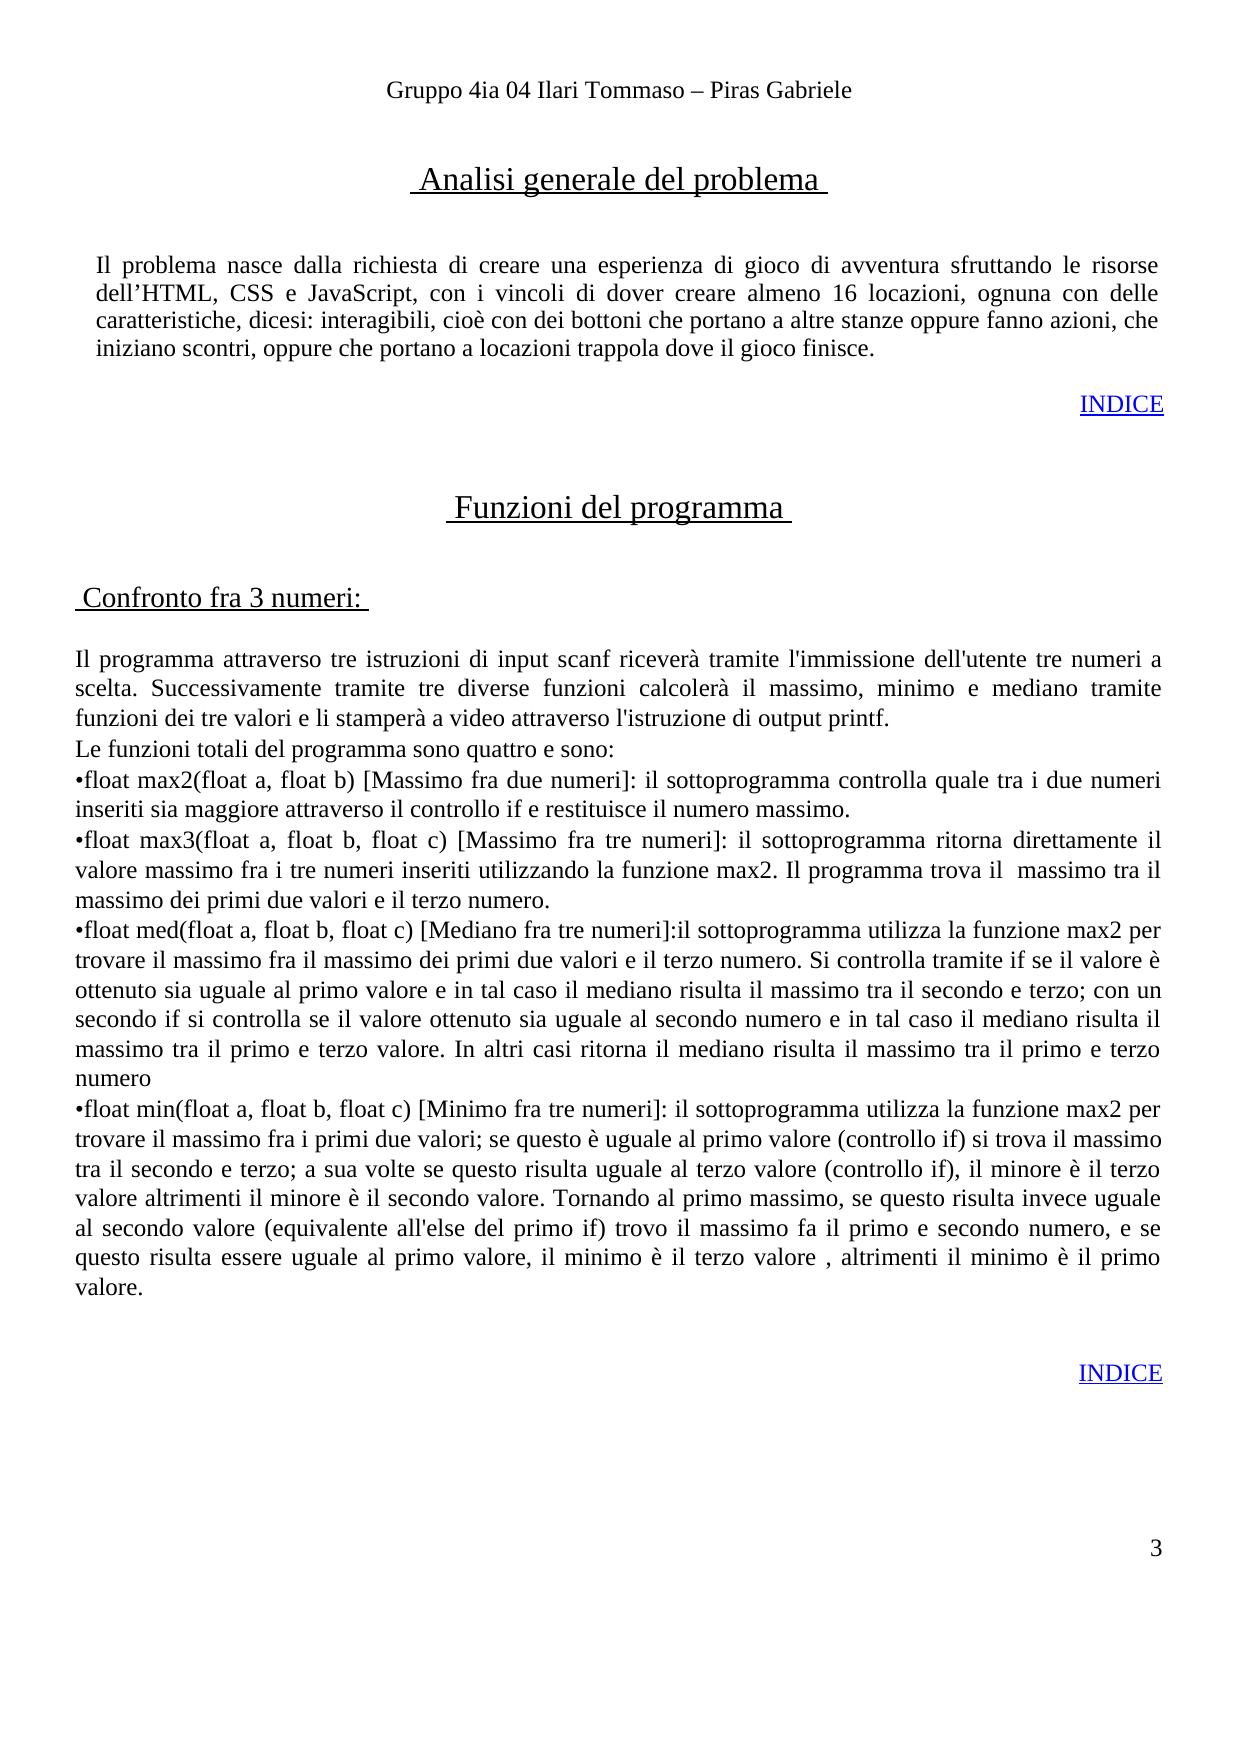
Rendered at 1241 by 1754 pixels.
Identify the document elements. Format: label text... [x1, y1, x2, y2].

text Il programma attraverso tre istruzioni di input scanf riceverà tramite l'immissione dell'utente tre numeri a scelta. Successivamente tramite tre diverse funzioni calcolerà il massimo, minimo e mediano tramite funzioni dei tre valori e li stamperà a video attraverso l'istruzione di output printf. [75, 644, 1163, 732]
text •float min(float a, float b, float c) [Minimo fra tre numeri]: il sottoprogramma utilizza la funzione max2 per trovare il massimo fra i primi due valori; se questo è uguale al primo valore (controllo if) si trova il massimo tra il secondo e terzo; a sua volte se questo risulta uguale al terzo valore (controllo if), il minore è il terzo valore altrimenti il minore è il secondo valore. Tornando al primo massimo, se questo risulta invece uguale al secondo valore (equivalente all'else del primo if) trovo il massimo fa il primo e secondo numero, e se questo risulta essere uguale al primo valore, il minimo è il terzo valore , altrimenti il minimo è il primo valore. [75, 1094, 1163, 1301]
subtitle Analisi generale del problema [75, 159, 1162, 197]
text Le funzioni totali del programma sono quattro e sono: [75, 734, 1163, 763]
text •float max2(float a, float b) [Massimo fra due numeri]: il sottoprogramma controlla quale tra i due numeri inseriti sia maggiore attraverso il controllo if e restituisce il numero massimo. [75, 765, 1163, 823]
text INDICE [74, 1358, 1163, 1387]
text Il problema nasce dalla richiesta di creare una esperienza di gioco di avventura sfruttando le risorse dell’HTML, CSS e JavaScript, con i vincoli di dover creare almeno 16 locazioni, ognuna con delle caratteristiche, dicesi: interagibili, cioè con dei bottoni che portano a altre stanze oppure fanno azioni, che iniziano scontri, oppure che portano a locazioni trappola dove il gioco finisce. [96, 252, 1161, 361]
text •float max3(float a, float b, float c) [Massimo fra tre numeri]: il sottoprogramma ritorna direttamente il valore massimo fra i tre numeri inseriti utilizzando la funzione max2. Il programma trova il massimo tra il massimo dei primi due valori e il terzo numero. [75, 826, 1163, 913]
subtitle Confronto fra 3 numeri: [75, 580, 1163, 614]
subtitle Funzioni del programma [75, 488, 1162, 526]
text •float med(float a, float b, float c) [Mediano fra tre numeri]:il sottoprogramma utilizza la funzione max2 per trovare il massimo fra il massimo dei primi due valori e il terzo numero. Si controlla tramite if se il valore è ottenuto sia uguale al primo valore e in tal caso il mediano risulta il massimo tra il secondo e terzo; con un secondo if si controlla se il valore ottenuto sia uguale al secondo numero e in tal caso il mediano risulta il massimo tra il primo e terzo valore. In altri casi ritorna il mediano risulta il massimo tra il primo e terzo numero [75, 916, 1163, 1092]
text INDICE [75, 389, 1164, 418]
